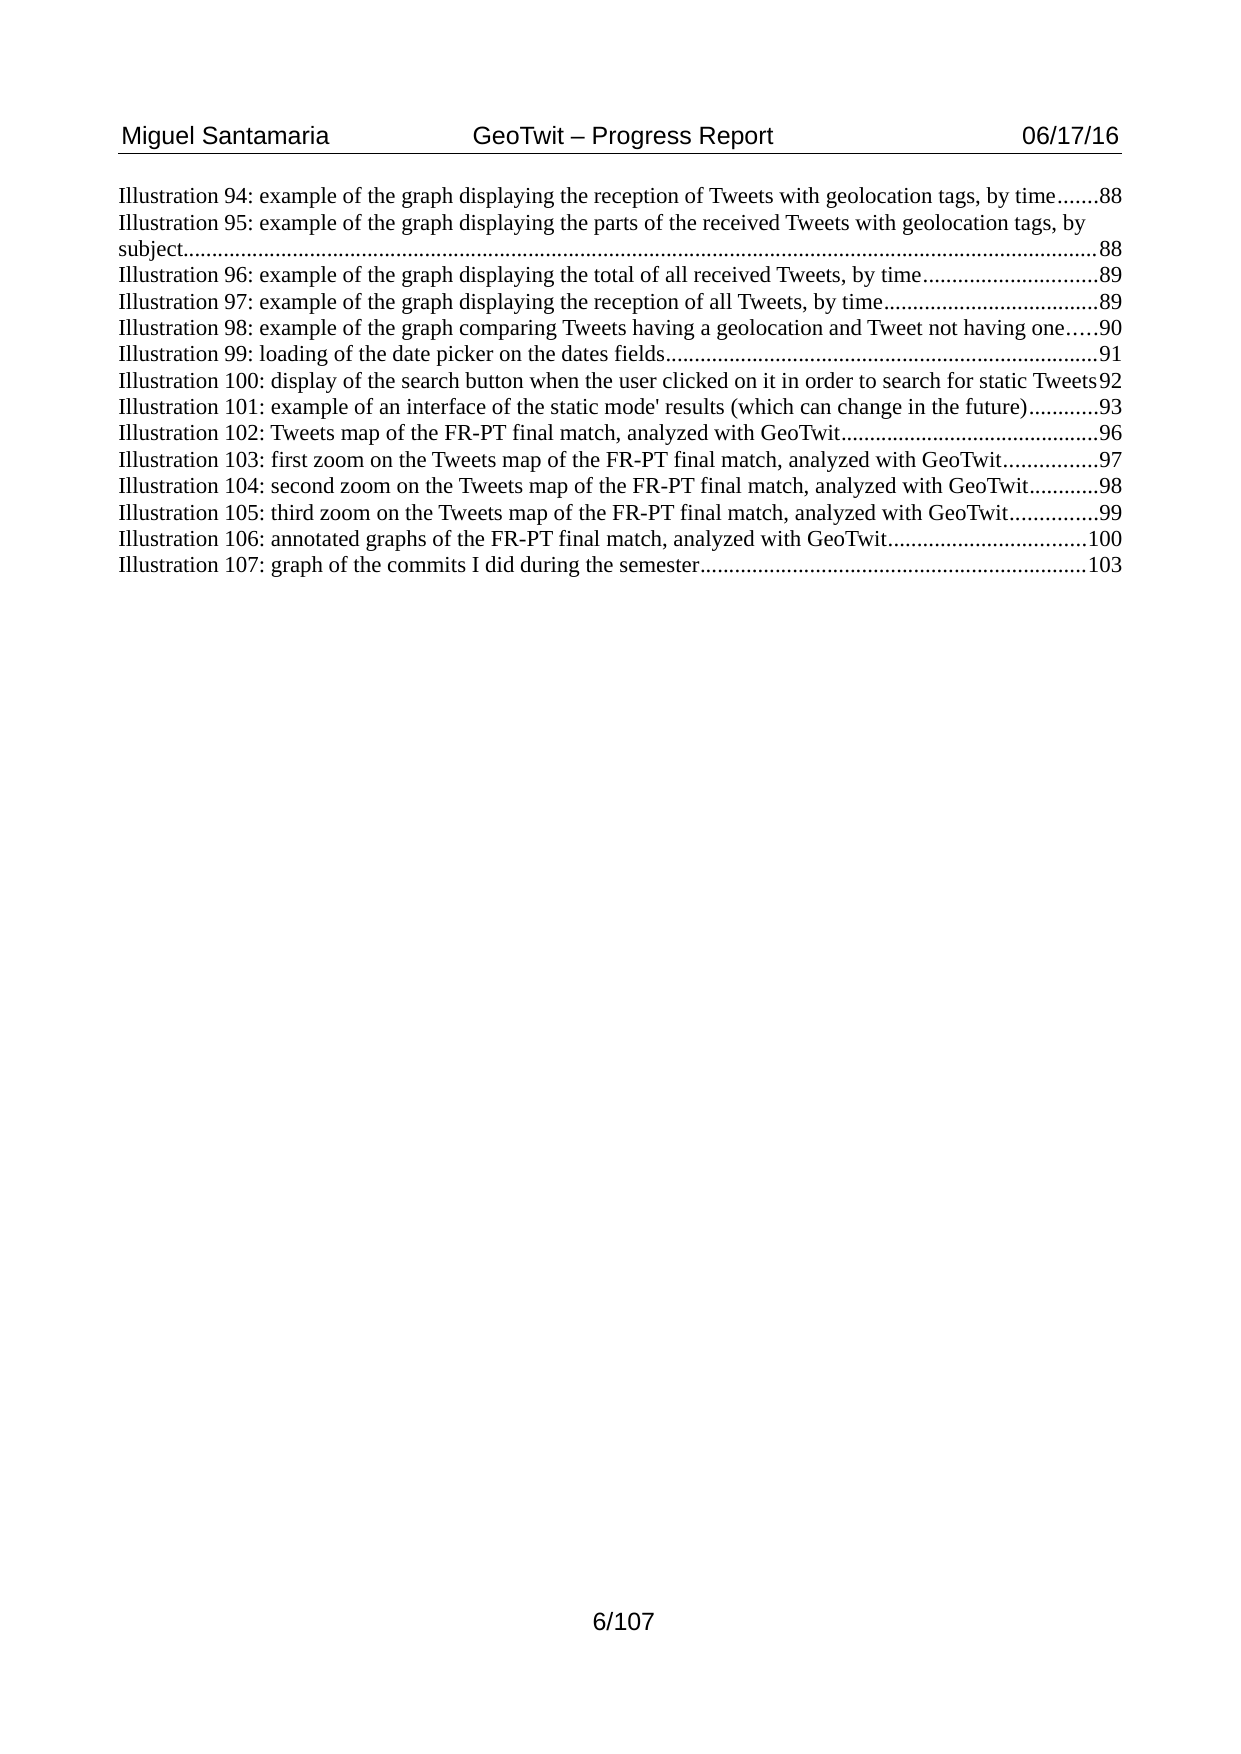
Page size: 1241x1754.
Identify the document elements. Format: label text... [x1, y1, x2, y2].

text Illustration 95: example of the graph displaying the parts of the received Tweets with geolocation tags, by subject 88 [118, 209, 1122, 261]
text Illustration 107: graph of the commits I did during the semester 103 [118, 551, 1122, 578]
text Illustration 94: example of the graph displaying the reception of Tweets with geolocation tags, by time 88 [118, 182, 1122, 209]
text Illustration 104: second zoom on the Tweets map of the FR-PT final match, analyzed with GeoTwit 98 [118, 472, 1122, 498]
text Illustration 98: example of the graph comparing Tweets having a geolocation and Tweet not having one 90 [118, 314, 1122, 340]
text Illustration 101: example of an interface of the static mode' results (which can change in the future) 93 [118, 393, 1122, 419]
text Illustration 106: annotated graphs of the FR-PT final match, analyzed with GeoTwit 100 [118, 525, 1122, 551]
text Illustration 100: display of the search button when the user clicked on it in order to search for static Tweets 92 [118, 367, 1122, 393]
text Illustration 99: loading of the date picker on the dates fields 91 [118, 340, 1122, 367]
text Illustration 103: first zoom on the Tweets map of the FR-PT final match, analyzed with GeoTwit 97 [118, 446, 1122, 472]
text Illustration 105: third zoom on the Tweets map of the FR-PT final match, analyzed with GeoTwit 99 [118, 498, 1122, 525]
text Illustration 102: Tweets map of the FR-PT final match, analyzed with GeoTwit 96 [118, 419, 1122, 446]
text Illustration 96: example of the graph displaying the total of all received Tweets, by time 89 [118, 261, 1122, 288]
text Illustration 97: example of the graph displaying the reception of all Tweets, by time 89 [118, 288, 1122, 314]
